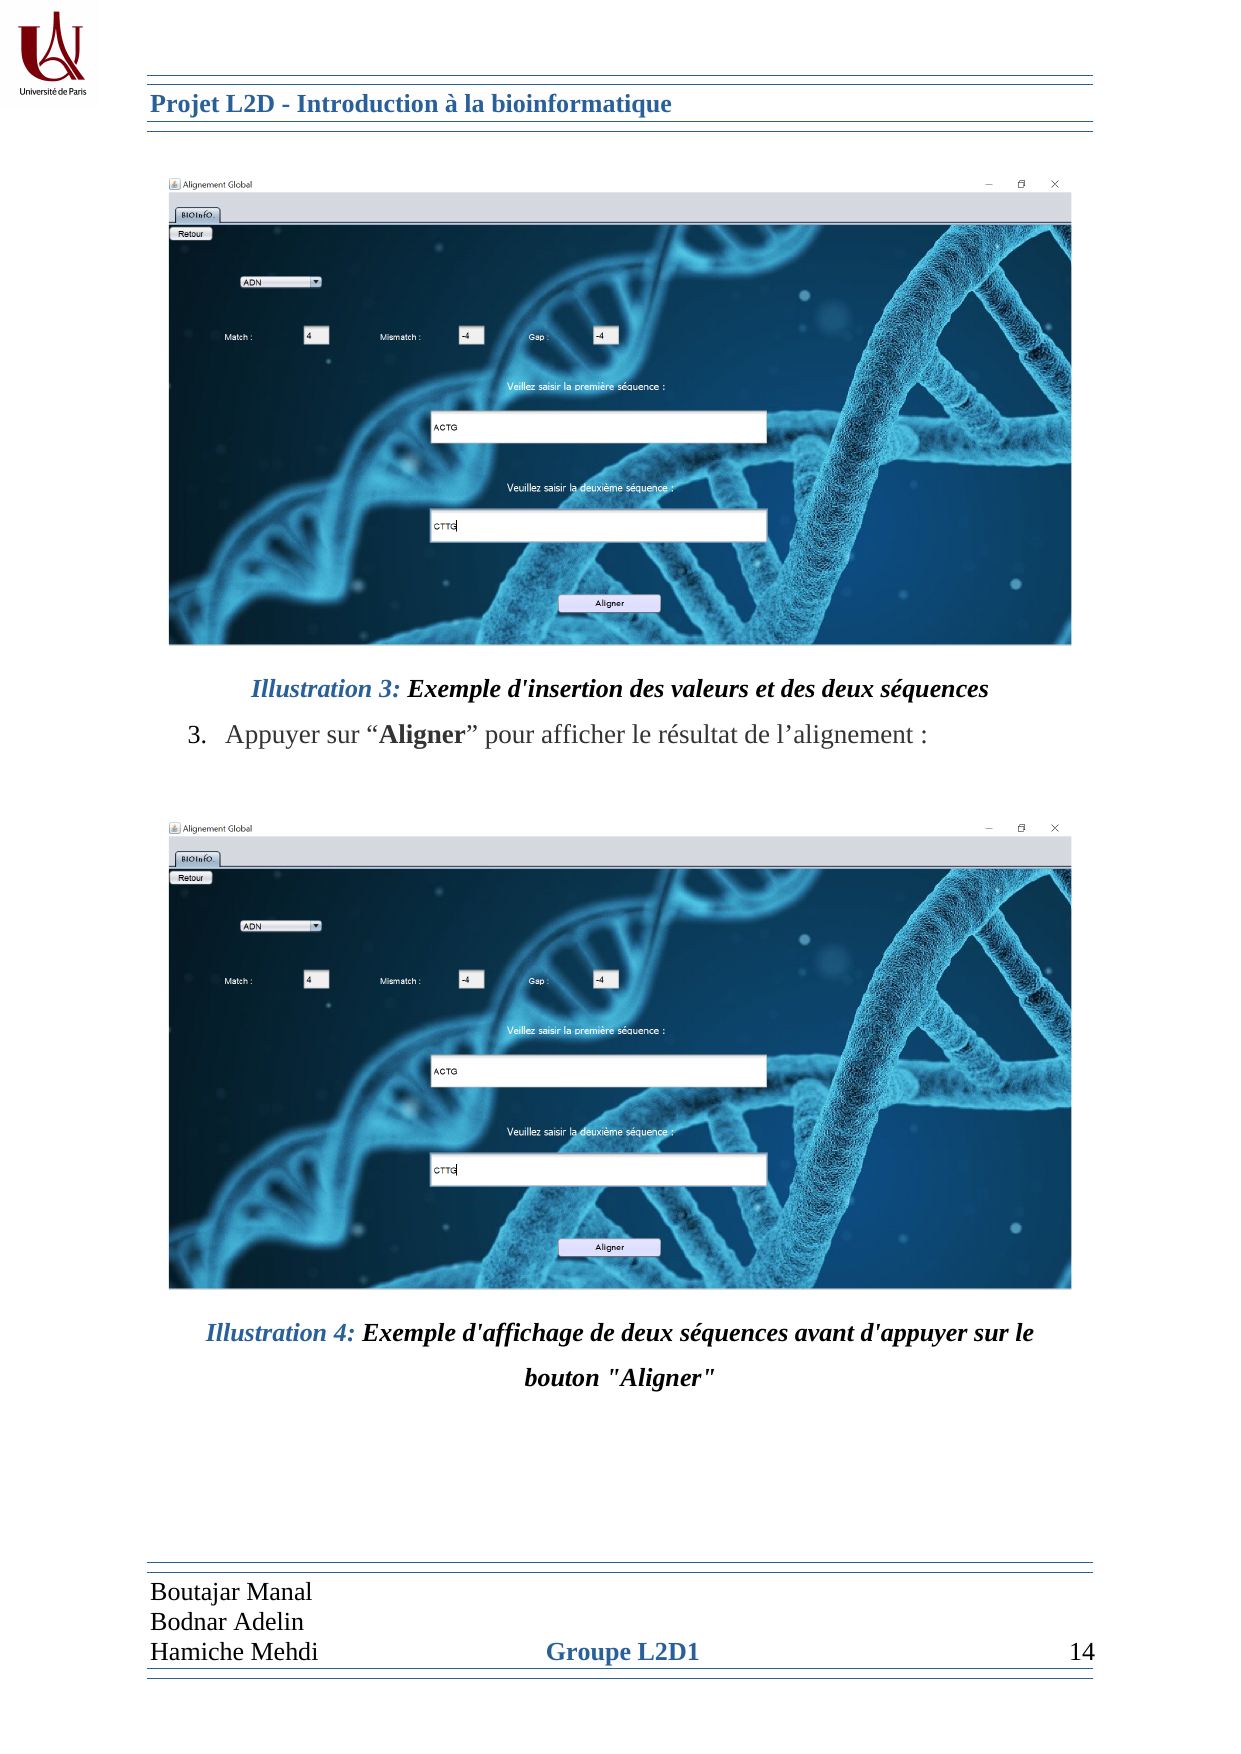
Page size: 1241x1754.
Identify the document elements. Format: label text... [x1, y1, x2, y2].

picture [0, 0, 101, 107]
list Illustration 4: Exemple d'affichage de deux séquences avant d'appuyer sur le bouton "Aligner" [169, 1290, 1071, 1392]
picture [168, 176, 1072, 646]
list [169, 164, 1071, 176]
list Appuyer sur “Aligner” pour afficher le résultat de l’alignement : [187, 178, 1090, 749]
list Illustration 3: Exemple d'insertion des valeurs et des deux séquences [169, 646, 1071, 703]
list [169, 808, 1071, 820]
picture [168, 820, 1072, 1290]
